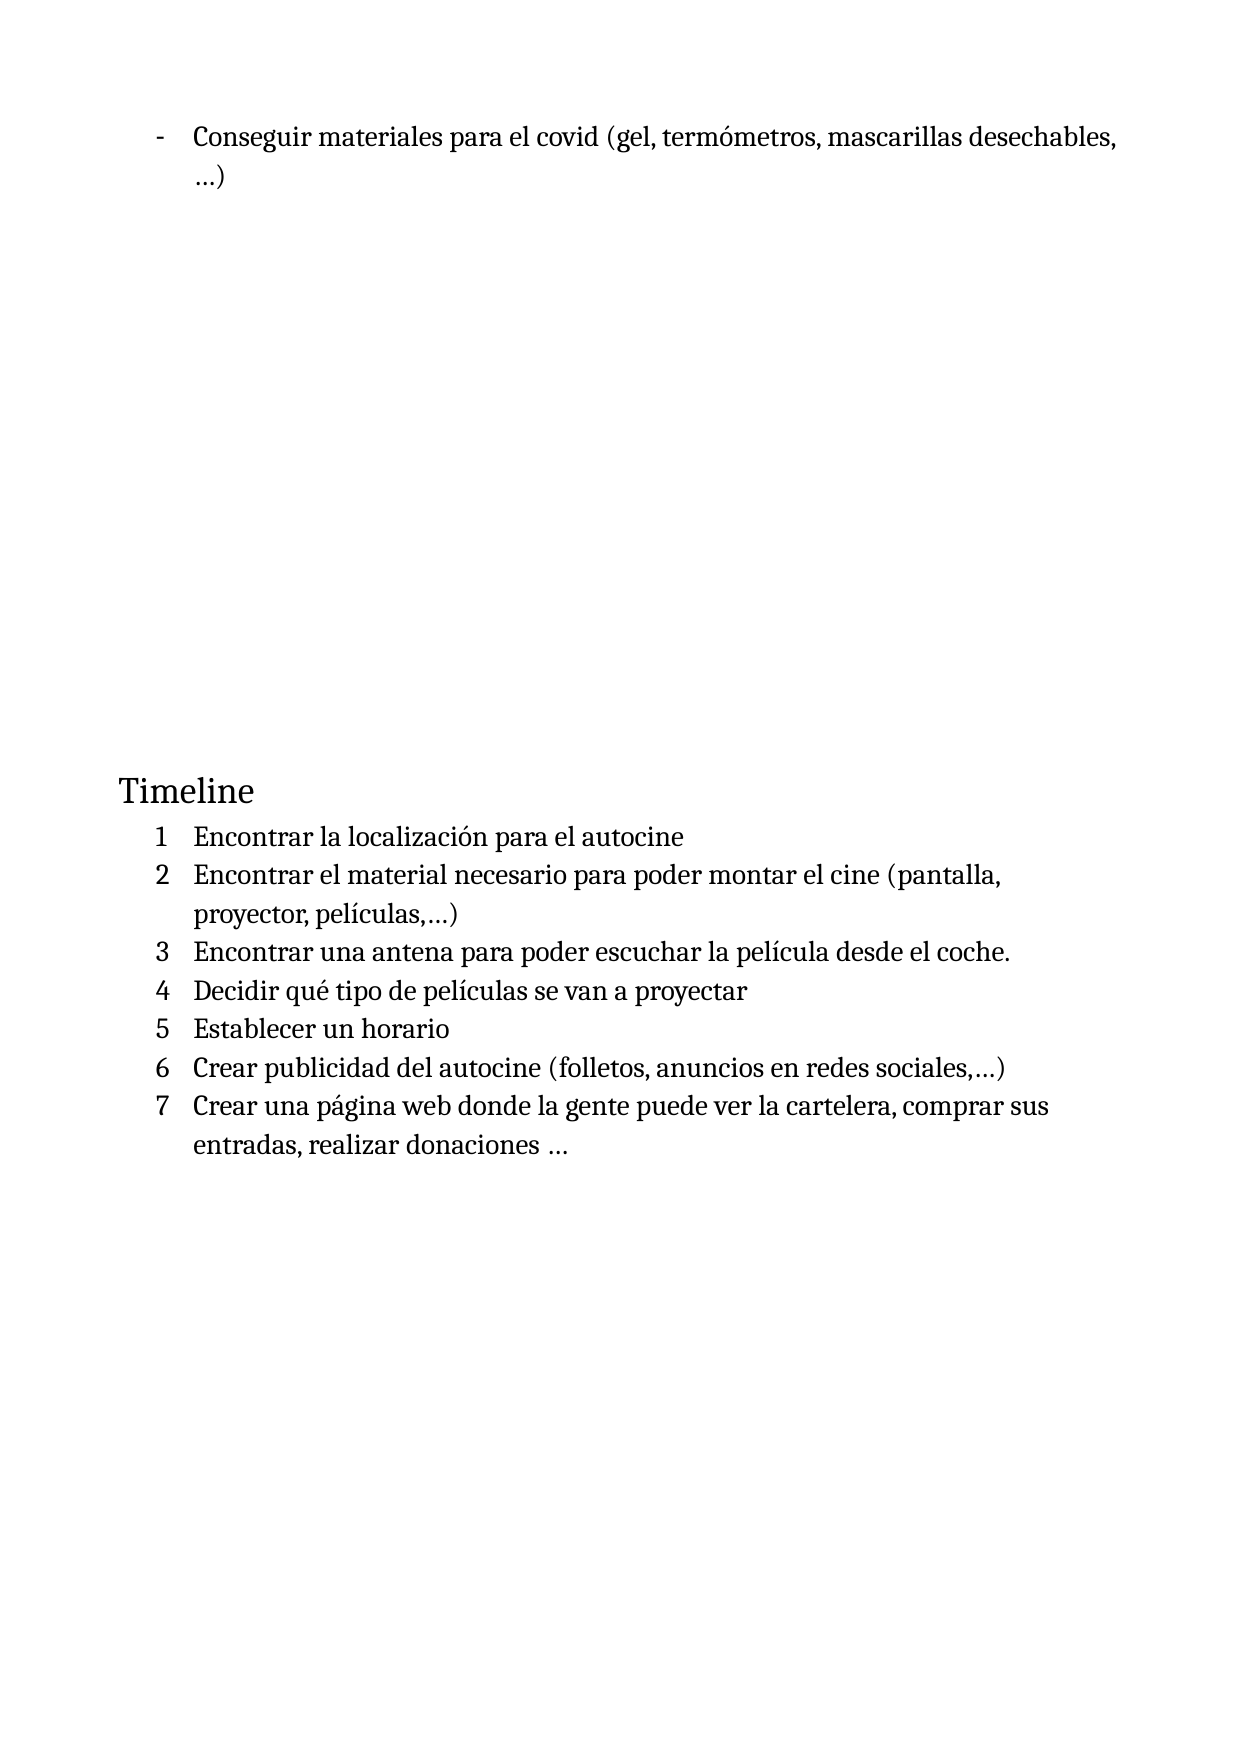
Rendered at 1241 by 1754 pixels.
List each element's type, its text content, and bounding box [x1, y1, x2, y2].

list Establecer un horario [156, 1012, 1122, 1046]
list Conseguir materiales para el covid (gel, termómetros, mascarillas desechables, …) [156, 118, 1122, 192]
list Crear una página web donde la gente puede ver la cartelera, comprar sus entradas, realizar donaciones … [156, 1089, 1122, 1162]
list Decidir qué tipo de películas se van a proyectar [156, 974, 1122, 1007]
list Encontrar el material necesario para poder montar el cine (pantalla, proyector, películas,…) [156, 858, 1122, 930]
list Encontrar una antena para poder escuchar la película desde el coche. [156, 935, 1122, 969]
text Timeline [118, 770, 1122, 813]
list Crear publicidad del autocine (folletos, anuncios en redes sociales,…) [156, 1051, 1122, 1084]
list Encontrar la localización para el autocine [156, 820, 1122, 853]
